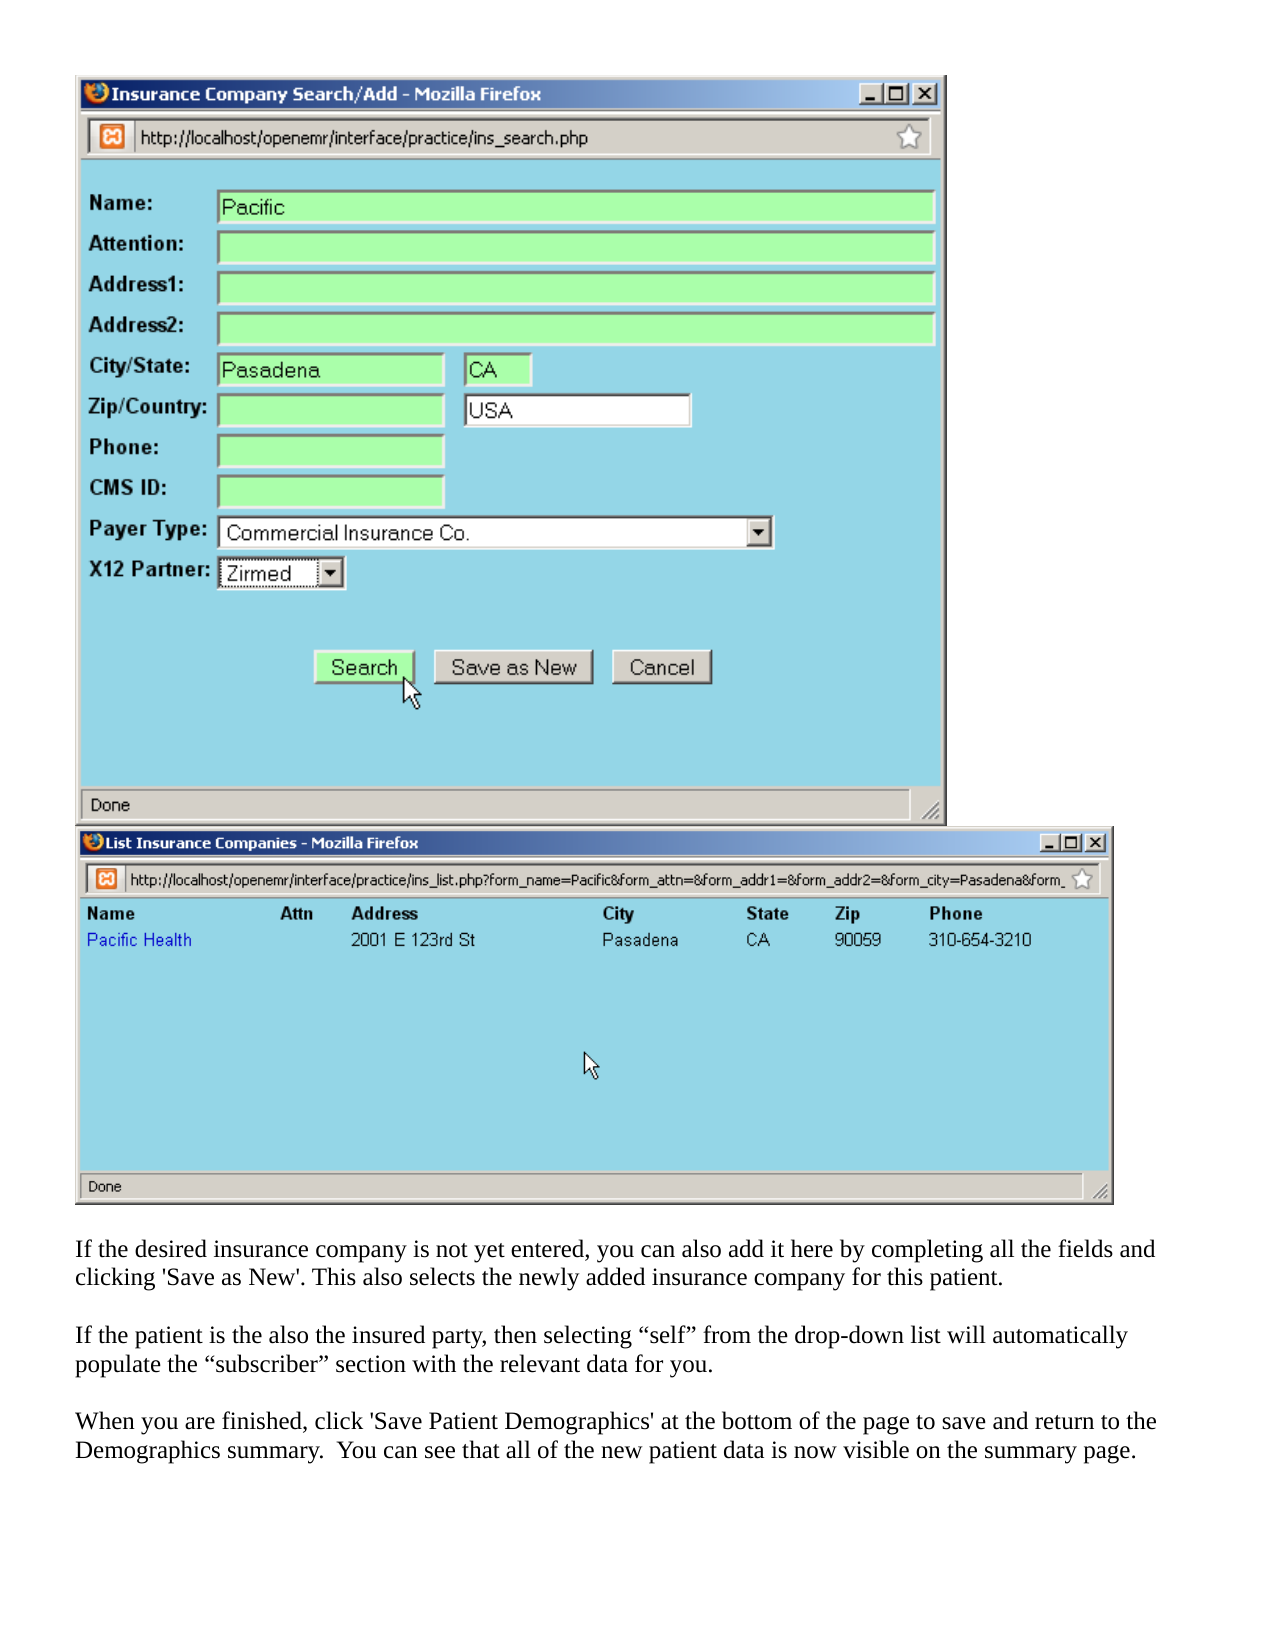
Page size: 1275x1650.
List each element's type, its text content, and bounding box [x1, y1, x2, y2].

picture [75, 75, 1114, 1205]
text If the desired insurance company is not yet entered, you can also add it here by completing all the fields and clicking 'Save as New'. This also selects the newly added insurance company for this patient. [75, 1234, 1200, 1291]
text When you are finished, click 'Save Patient Demographics' at the bottom of the page to save and return to the Demographics summary. You can see that all of the new patient data is now visible on the summary page. [75, 1406, 1200, 1464]
text If the patient is the also the insured party, then selecting “self” from the drop-down list will automatically populate the “subscriber” section with the relevant data for you. [75, 1320, 1200, 1377]
